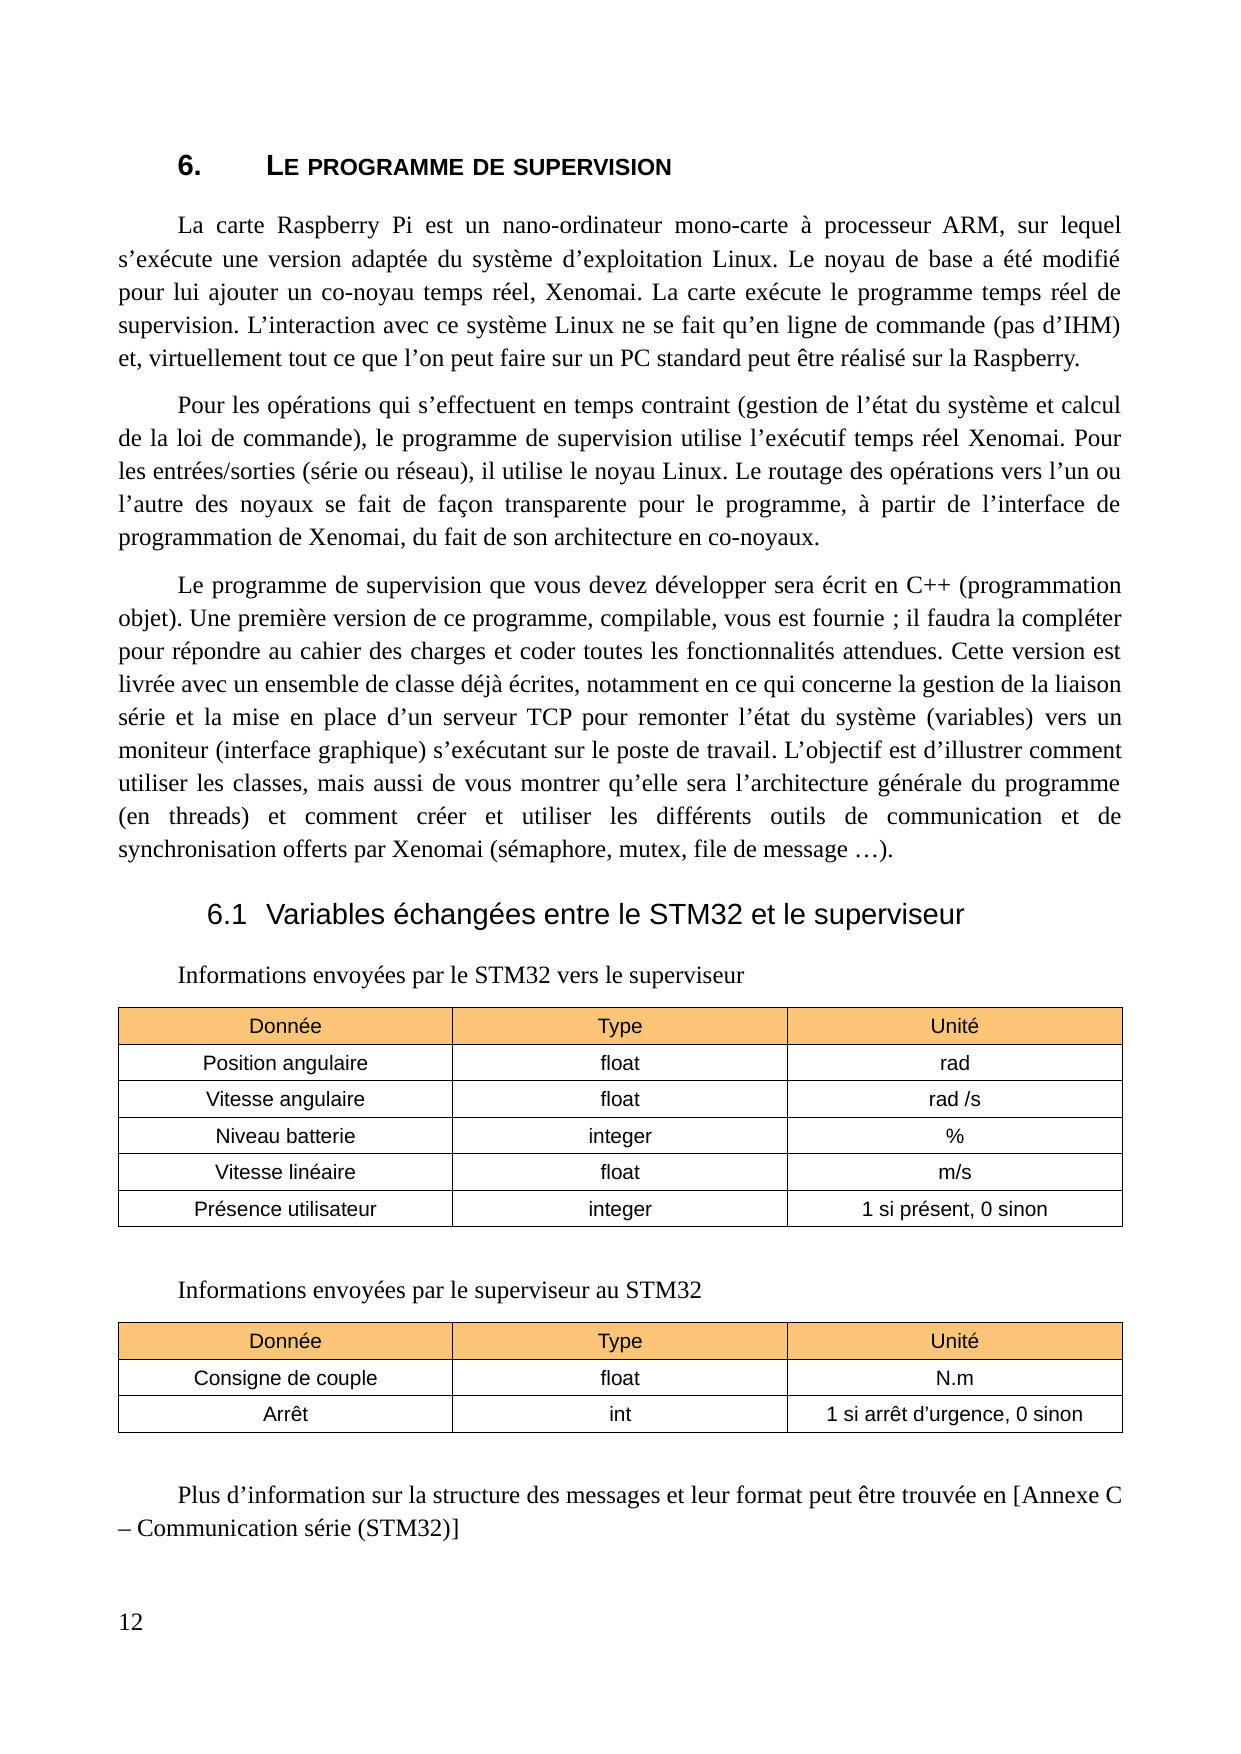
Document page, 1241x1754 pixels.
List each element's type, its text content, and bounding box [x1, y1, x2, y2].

table_cell 1 si arrêt d’urgence, 0 sinon [788, 1396, 1122, 1432]
table_header Type [453, 1008, 787, 1044]
subtitle Variables échangées entre le STM32 et le superviseur [118, 897, 1122, 930]
table_cell Vitesse linéaire [119, 1154, 452, 1189]
text Plus d’information sur la structure des messages et leur format peut être trouvée en [Annexe C – Communication série (STM32)] [118, 1480, 1122, 1542]
table_cell N.m [788, 1360, 1122, 1395]
table_cell Présence utilisateur [119, 1191, 452, 1226]
table_header Unité [788, 1323, 1122, 1359]
table_cell float [453, 1081, 787, 1117]
table_cell float [453, 1045, 787, 1080]
table_cell m/s [788, 1154, 1122, 1189]
text Pour les opérations qui s’effectuent en temps contraint (gestion de l’état du système et calcul de la loi de commande), le programme de supervision utilise l’exécutif temps réel Xenomai. Pour les entrées/sorties (série ou réseau), il utilise le noyau Linux. Le routage des opérations vers l’un ou l’autre des noyaux se fait de façon transparente pour le programme, à partir de l’interface de programmation de Xenomai, du fait de son architecture en co-noyaux. [118, 390, 1122, 551]
subtitle Le programme de supervision [118, 148, 1122, 181]
text La carte Raspberry Pi est un nano-ordinateur mono-carte à processeur ARM, sur lequel s’exécute une version adaptée du système d’exploitation Linux. Le noyau de base a été modifié pour lui ajouter un co-noyau temps réel, Xenomai. La carte exécute le programme temps réel de supervision. L’interaction avec ce système Linux ne se fait qu’en ligne de commande (pas d’IHM) et, virtuellement tout ce que l’on peut faire sur un PC standard peut être réalisé sur la Raspberry. [118, 211, 1122, 371]
table_cell Vitesse angulaire [119, 1081, 452, 1117]
text Informations envoyées par le STM32 vers le superviseur [118, 960, 1122, 988]
table_cell float [453, 1360, 787, 1395]
table_cell Consigne de couple [119, 1360, 452, 1395]
table_cell int [453, 1396, 787, 1432]
table_header Donnée [119, 1008, 452, 1044]
table_cell rad /s [788, 1081, 1122, 1117]
table_header Unité [788, 1008, 1122, 1044]
table_cell rad [788, 1045, 1122, 1080]
table_cell integer [453, 1191, 787, 1226]
table_header Donnée [119, 1323, 452, 1359]
table_cell float [453, 1154, 787, 1189]
text Informations envoyées par le superviseur au STM32 [118, 1275, 1122, 1303]
table_cell Niveau batterie [119, 1118, 452, 1153]
table_cell integer [453, 1118, 787, 1153]
table_cell Arrêt [119, 1396, 452, 1432]
table_header Type [453, 1323, 787, 1359]
table_cell % [788, 1118, 1122, 1153]
text Le programme de supervision que vous devez développer sera écrit en C++ (programmation objet). Une première version de ce programme, compilable, vous est fournie ; il faudra la compléter pour répondre au cahier des charges et coder toutes les fonctionnalités attendues. Cette version est livrée avec un ensemble de classe déjà écrites, notamment en ce qui concerne la gestion de la liaison série et la mise en place d’un serveur TCP pour remonter l’état du système (variables) vers un moniteur (interface graphique) s’exécutant sur le poste de travail. L’objectif est d’illustrer comment utiliser les classes, mais aussi de vous montrer qu’elle sera l’architecture générale du programme (en threads) et comment créer et utiliser les différents outils de communication et de synchronisation offerts par Xenomai (sémaphore, mutex, file de message …). [118, 570, 1122, 863]
table_cell 1 si présent, 0 sinon [788, 1191, 1122, 1226]
table_cell Position angulaire [119, 1045, 452, 1080]
